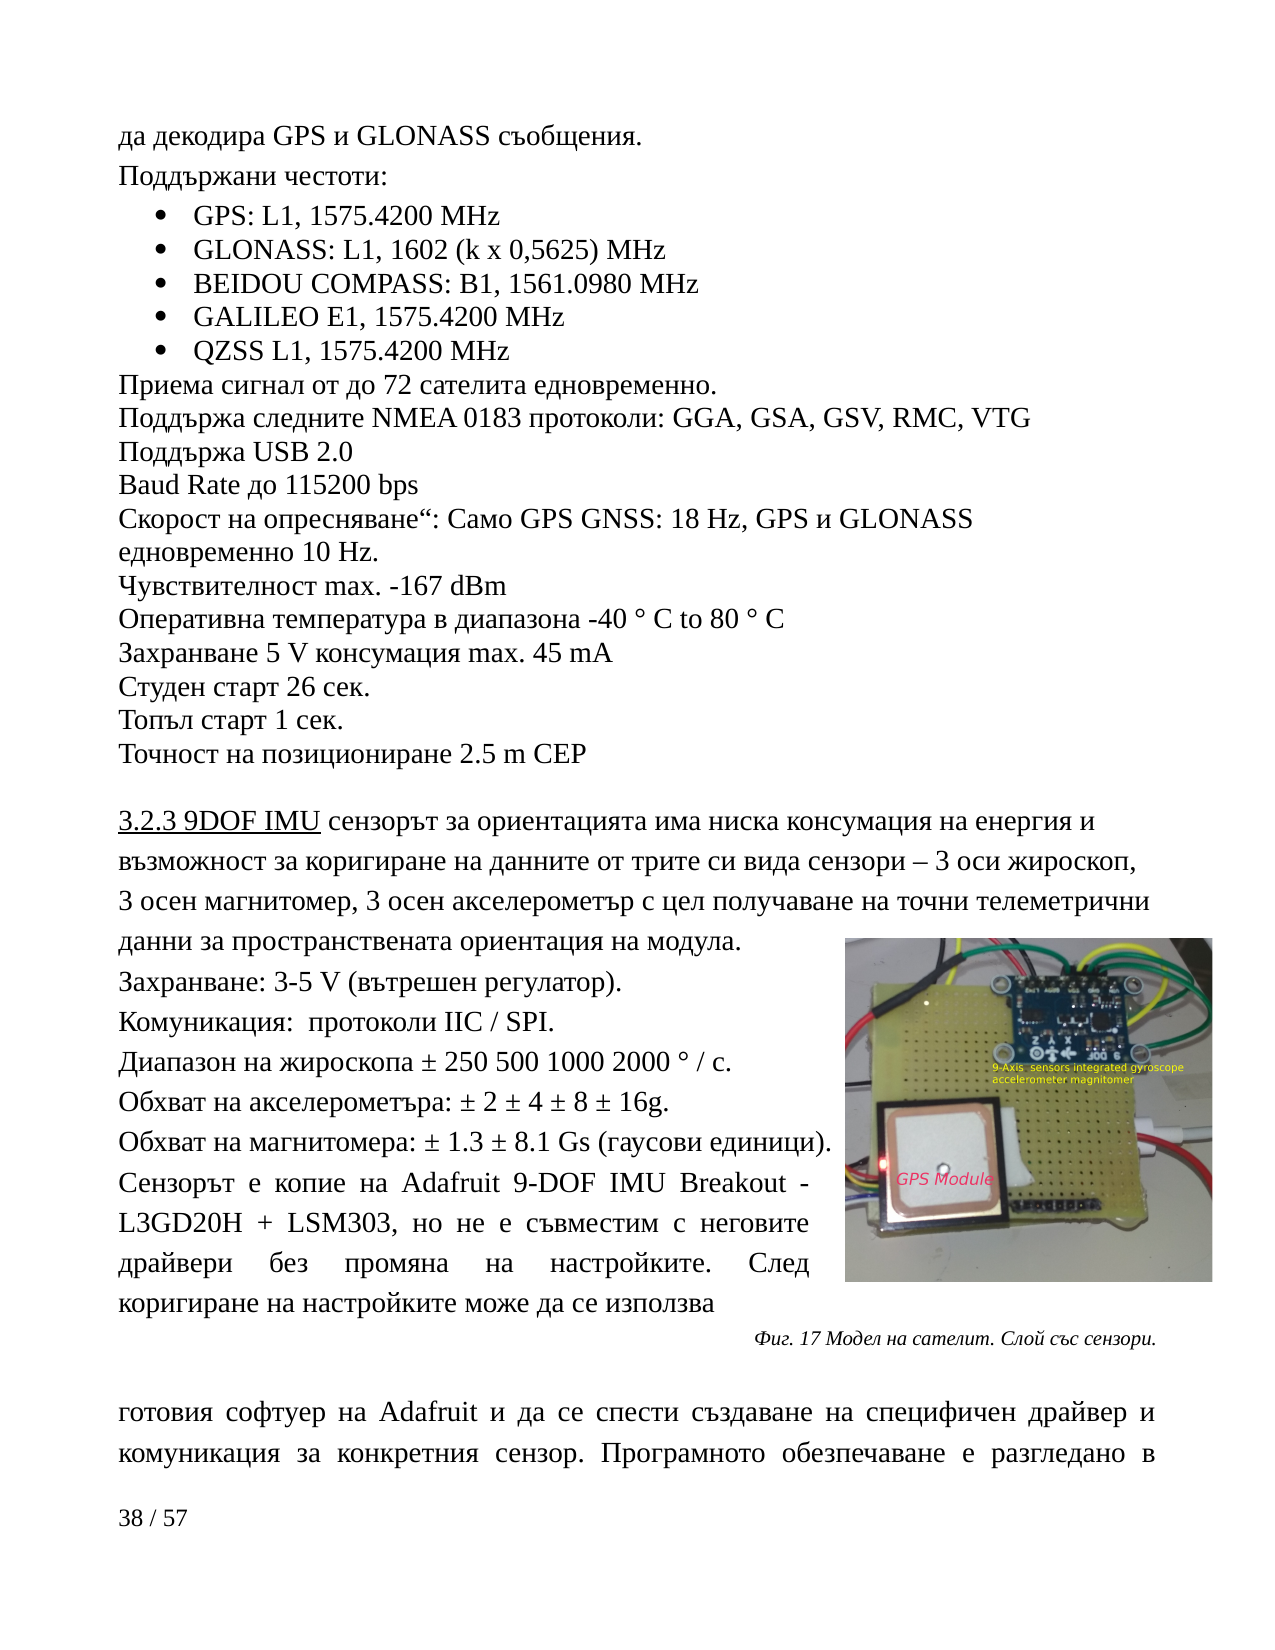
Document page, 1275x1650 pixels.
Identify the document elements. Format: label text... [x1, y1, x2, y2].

text Baud Rate до 115200 bps [118, 467, 1157, 501]
text Поддържа следните NMEA 0183 протоколи: GGA, GSA, GSV, RMC, VTG [118, 400, 1157, 434]
text да декодира GPS и GLONASS съобщения. [118, 118, 1157, 152]
text Топъл старт 1 сек. [118, 702, 1157, 736]
text Фиг. 17 Модел на сателит. Слой със сензори. [118, 1326, 1157, 1349]
list GPS: L1, 1575.4200 MHz [156, 198, 1157, 232]
text Захранване 5 V консумация max. 45 mA [118, 635, 1157, 669]
text Сензорът е копие на Adafruit 9-DOF IMU Breakout - L3GD20H + LSM303, но не е съвместим с неговите драйвери без промяна на настройките. След коригиране на настройките може да се използва [118, 1165, 810, 1319]
list BEIDOU COMPASS: B1, 1561.0980 MHz [156, 266, 1157, 299]
text възможност за коригиране на данните от трите си вида сензори – 3 оси жироскоп, 3 осен магнитомер, 3 осен акселерометър с цел получаване на точни телеметрични данни за пространствената ориентация на модула. Захранване: 3-5 V (вътрешен регулатор). Комуникация: протоколи IIC / SPI. Диапазон на жироскопа ± 250 500 1000 2000 ° / с. Обхват на акселерометъра: ± 2 ± 4 ± 8 ± 16g. [118, 843, 1157, 1118]
text Поддържани честоти: [118, 158, 1157, 192]
text готовия софтуер на Adafruit и да се спести създаване на специфичен драйвер и комуникация за конкретния сензор. Програмното обезпечаване е разгледано в [118, 1394, 1157, 1468]
text Обхват на магнитомера: ± 1.3 ± 8.1 Gs (гаусови единици). [118, 1124, 845, 1158]
text Студен старт 26 сек. [118, 669, 1157, 702]
list GLONASS: L1, 1602 (k x 0,5625) MHz [156, 232, 1157, 266]
text Поддържа USB 2.0 [118, 434, 1157, 467]
text 3.2.3 9DOF IMU сензорът за ориентацията има ниска консумация на енергия и [118, 803, 1157, 836]
list GALILEO E1, 1575.4200 MHz [156, 299, 1157, 333]
text Чувствителност max. -167 dBm [118, 568, 1157, 602]
text Приема сигнал от до 72 сателита едновременно. [118, 367, 1157, 400]
list QZSS L1, 1575.4200 MHz [156, 333, 1157, 367]
text Оперативна температура в диапазона -40 ° C to 80 ° C [118, 602, 1157, 635]
text Точност на позициониране 2.5 m CEP [118, 736, 1157, 769]
text Скорост на опресняване“: Само GPS GNSS: 18 Hz, GPS и GLONASS едновременно 10 Hz. [118, 501, 1157, 568]
picture [845, 938, 1213, 1282]
